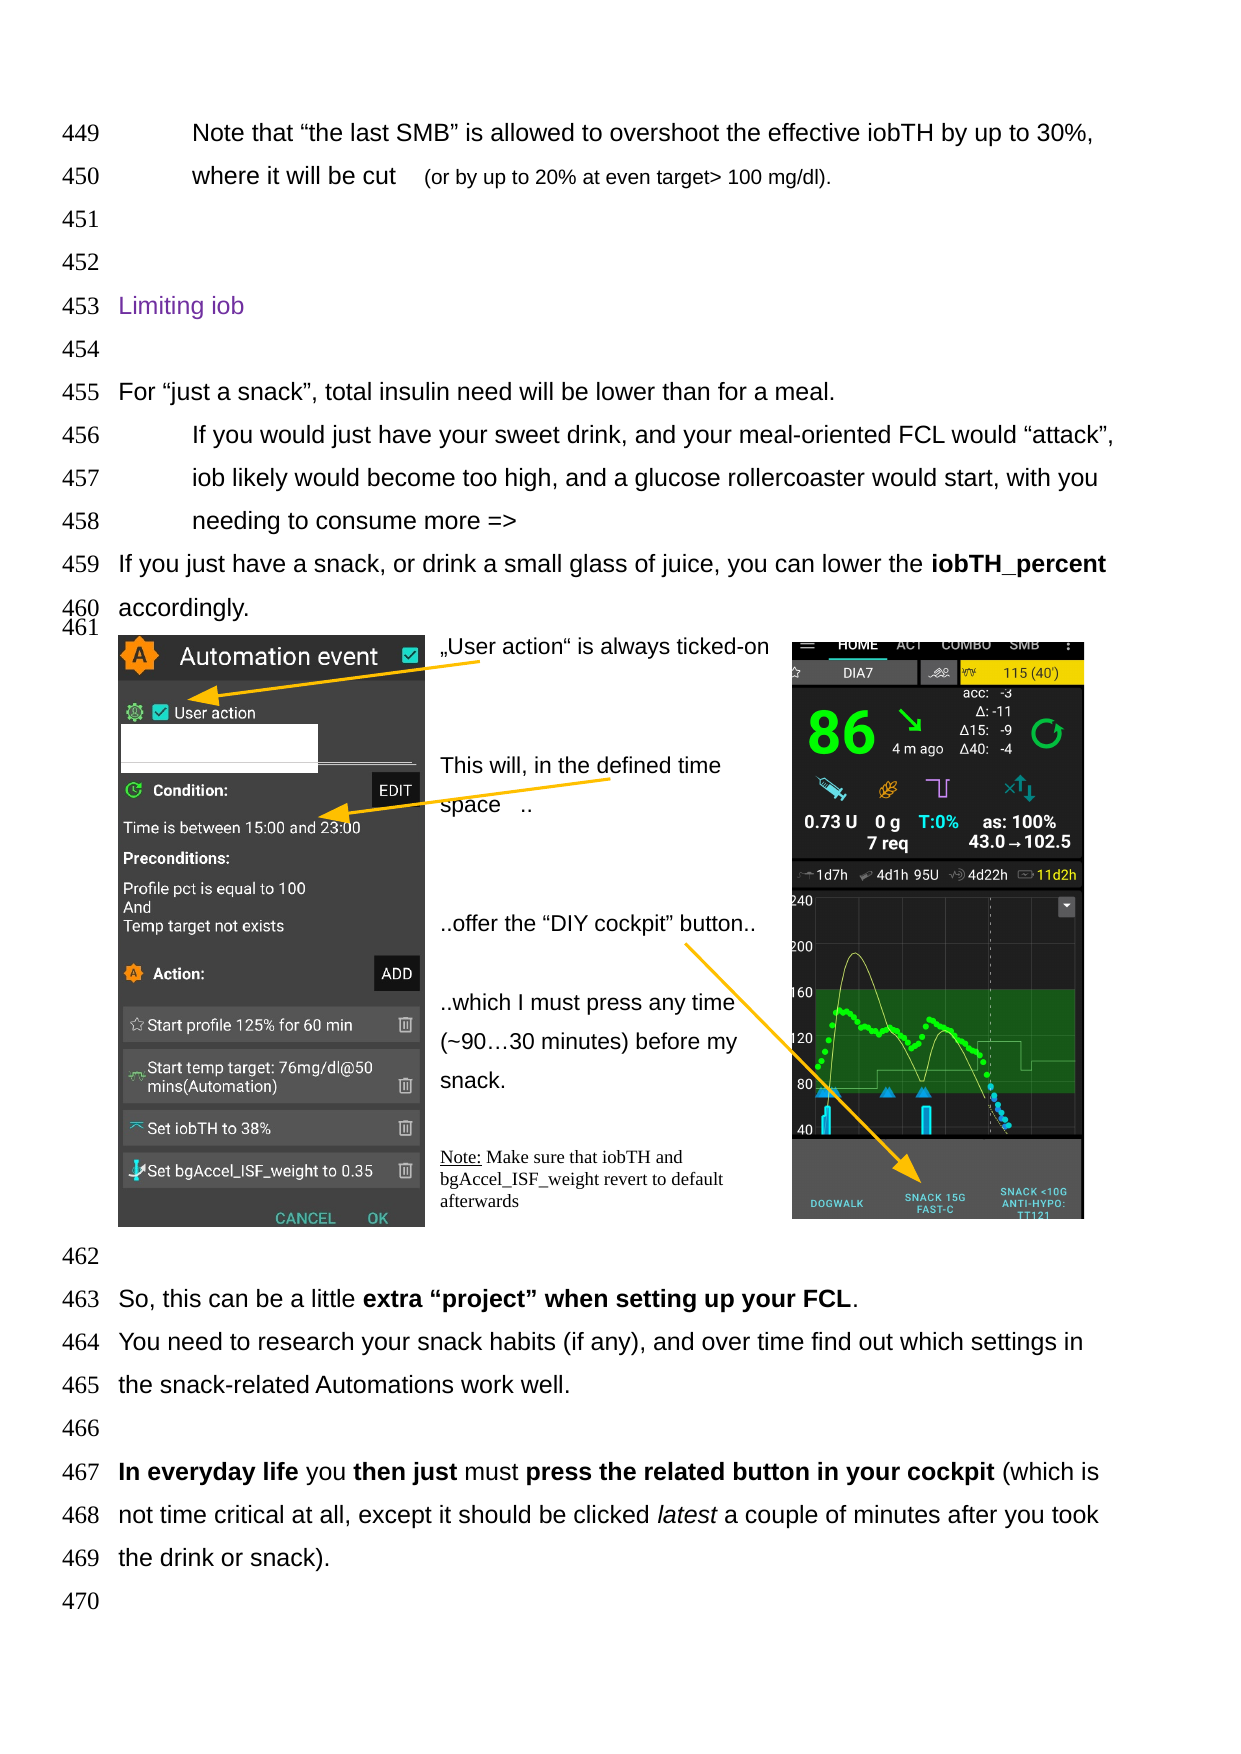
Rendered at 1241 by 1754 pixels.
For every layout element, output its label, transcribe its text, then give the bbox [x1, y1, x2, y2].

text Snack 15g fast-C [136, 732, 303, 756]
text So, this can be a little extra “project” when setting up your FCL. [118, 1284, 1122, 1313]
text Limiting iob [118, 291, 1122, 319]
text ..offer the “DIY cockpit” button.. [440, 909, 777, 936]
text Note: Make sure that iobTH and bgAccel_ISF_weight revert to default afterwards [440, 1146, 777, 1211]
text If you just have a snack, or drink a small glass of juice, you can lower the iobTH_percent accordingly. [118, 549, 1122, 621]
text In everyday life you then just must press the related button in your cockpit (which is not time critical at all, except it should be clicked latest a couple of minutes after you took the drink or snack). [118, 1457, 1122, 1572]
text You need to research your snack habits (if any), and over time find out which settings in the snack-related Automations work well. [118, 1327, 1122, 1399]
text This will, in the defined time space .. [440, 752, 777, 817]
text If you would just have your sweet drink, and your meal-oriented FCL would “attack”, iob likely would become too high, and a glucose rollercoaster would start, with you needing to consume more => [192, 420, 1122, 535]
text Note that “the last SMB” is allowed to overshoot the effective iobTH by up to 30%, where it will be cut (or by up to 20% at even target> 100 mg/dl). [192, 118, 1122, 190]
text „User action“ is always ticked-on [440, 633, 777, 659]
text ..which I must press any time (~90…30 minutes) before my snack. [440, 988, 777, 1094]
text For “just a snack”, total insulin need will be lower than for a meal. [118, 377, 1122, 406]
